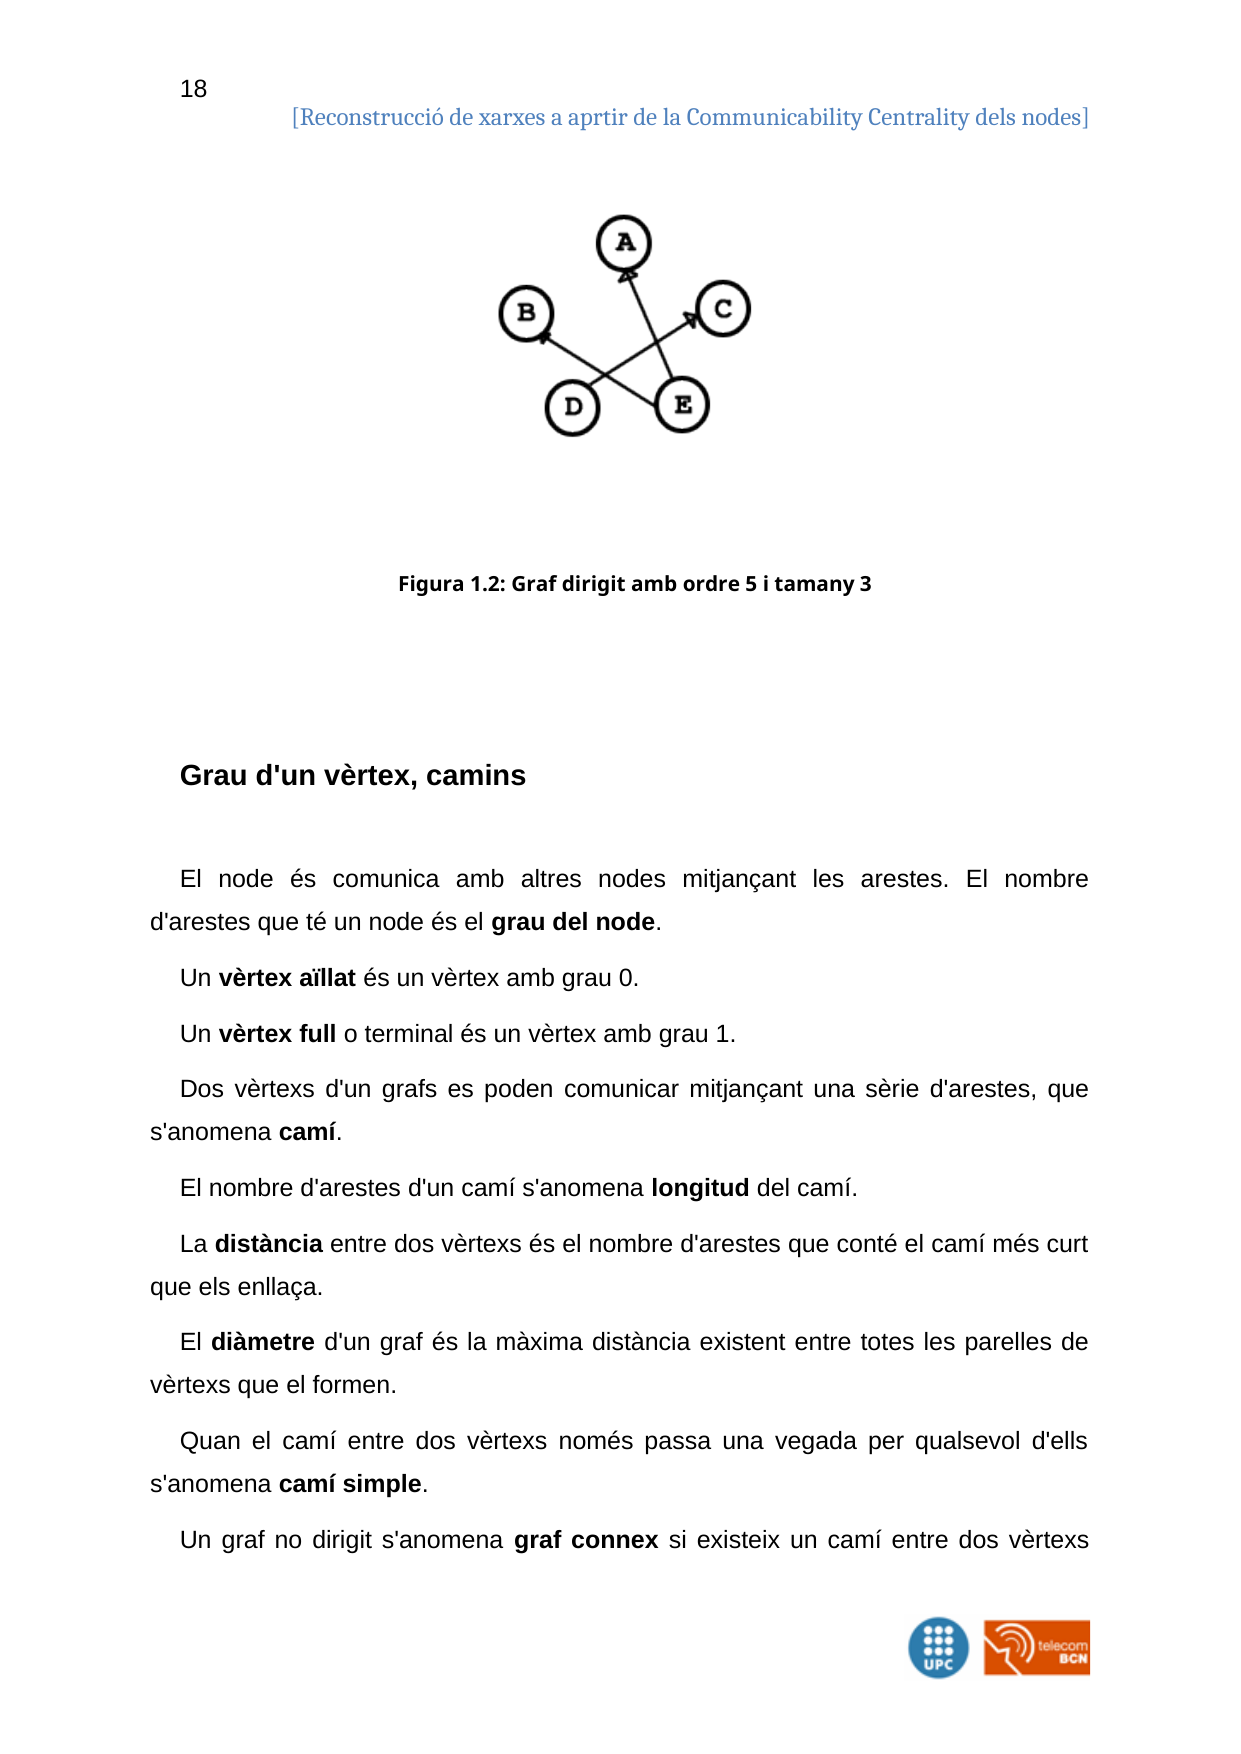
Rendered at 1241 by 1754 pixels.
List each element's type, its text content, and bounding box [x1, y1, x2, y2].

text Figura 1.2: Graf dirigit amb ordre 5 i tamany 3 [150, 569, 1090, 598]
text Un graf no dirigit s'anomena graf connex si existeix un camí entre dos vèrtexs [150, 1525, 1090, 1553]
text El diàmetre d'un graf és la màxima distància existent entre totes les parelles de vèrtexs que el formen. [150, 1327, 1090, 1399]
text El nombre d'arestes d'un camí s'anomena longitud del camí. [150, 1173, 1090, 1202]
picture [904, 1614, 1091, 1681]
subtitle Grau d'un vèrtex, camins [150, 757, 1090, 791]
picture [449, 201, 791, 458]
text Quan el camí entre dos vèrtexs només passa una vegada per qualsevol d'ells s'anomena camí simple. [150, 1426, 1090, 1498]
text Un vèrtex full o terminal és un vèrtex amb grau 1. [150, 1018, 1090, 1047]
text La distància entre dos vèrtexs és el nombre d'arestes que conté el camí més curt que els enllaça. [150, 1228, 1090, 1300]
text Un vèrtex aïllat és un vèrtex amb grau 0. [150, 963, 1090, 992]
text Dos vèrtexs d'un grafs es poden comunicar mitjançant una sèrie d'arestes, que s'anomena camí. [150, 1074, 1090, 1146]
text El node és comunica amb altres nodes mitjançant les arestes. El nombre d'arestes que té un node és el grau del node. [150, 864, 1090, 936]
